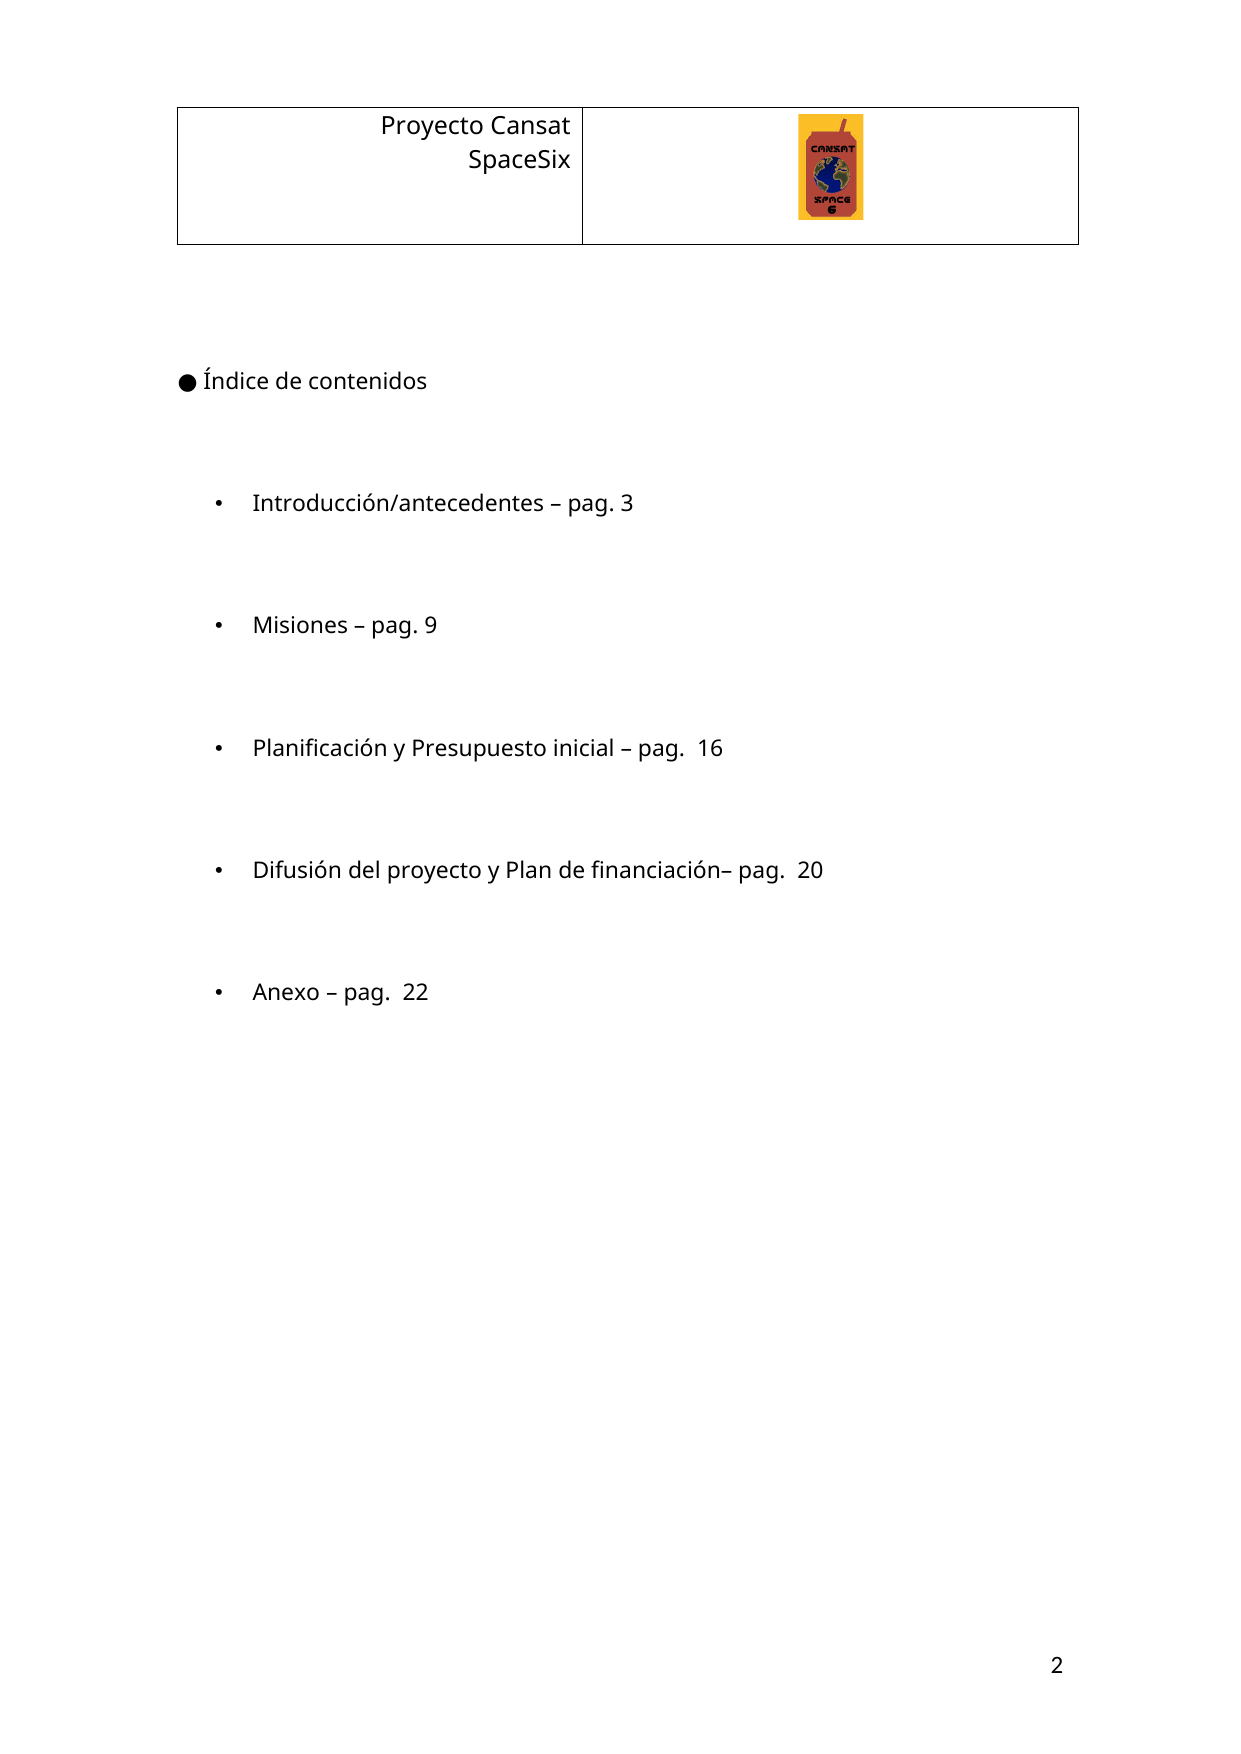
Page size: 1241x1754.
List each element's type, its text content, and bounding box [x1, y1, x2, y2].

picture [798, 114, 864, 220]
list Misiones – pag. 9 [215, 595, 1063, 641]
list Anexo – pag. 22 [215, 961, 1063, 1007]
list Planificación y Presupuesto inicial – pag. 16 [215, 717, 1063, 763]
text ● Índice de contenidos [177, 335, 1063, 396]
list Introducción/antecedentes – pag. 3 [215, 473, 1063, 518]
list Difusión del proyecto y Plan de financiación– pag. 20 [215, 839, 1063, 885]
